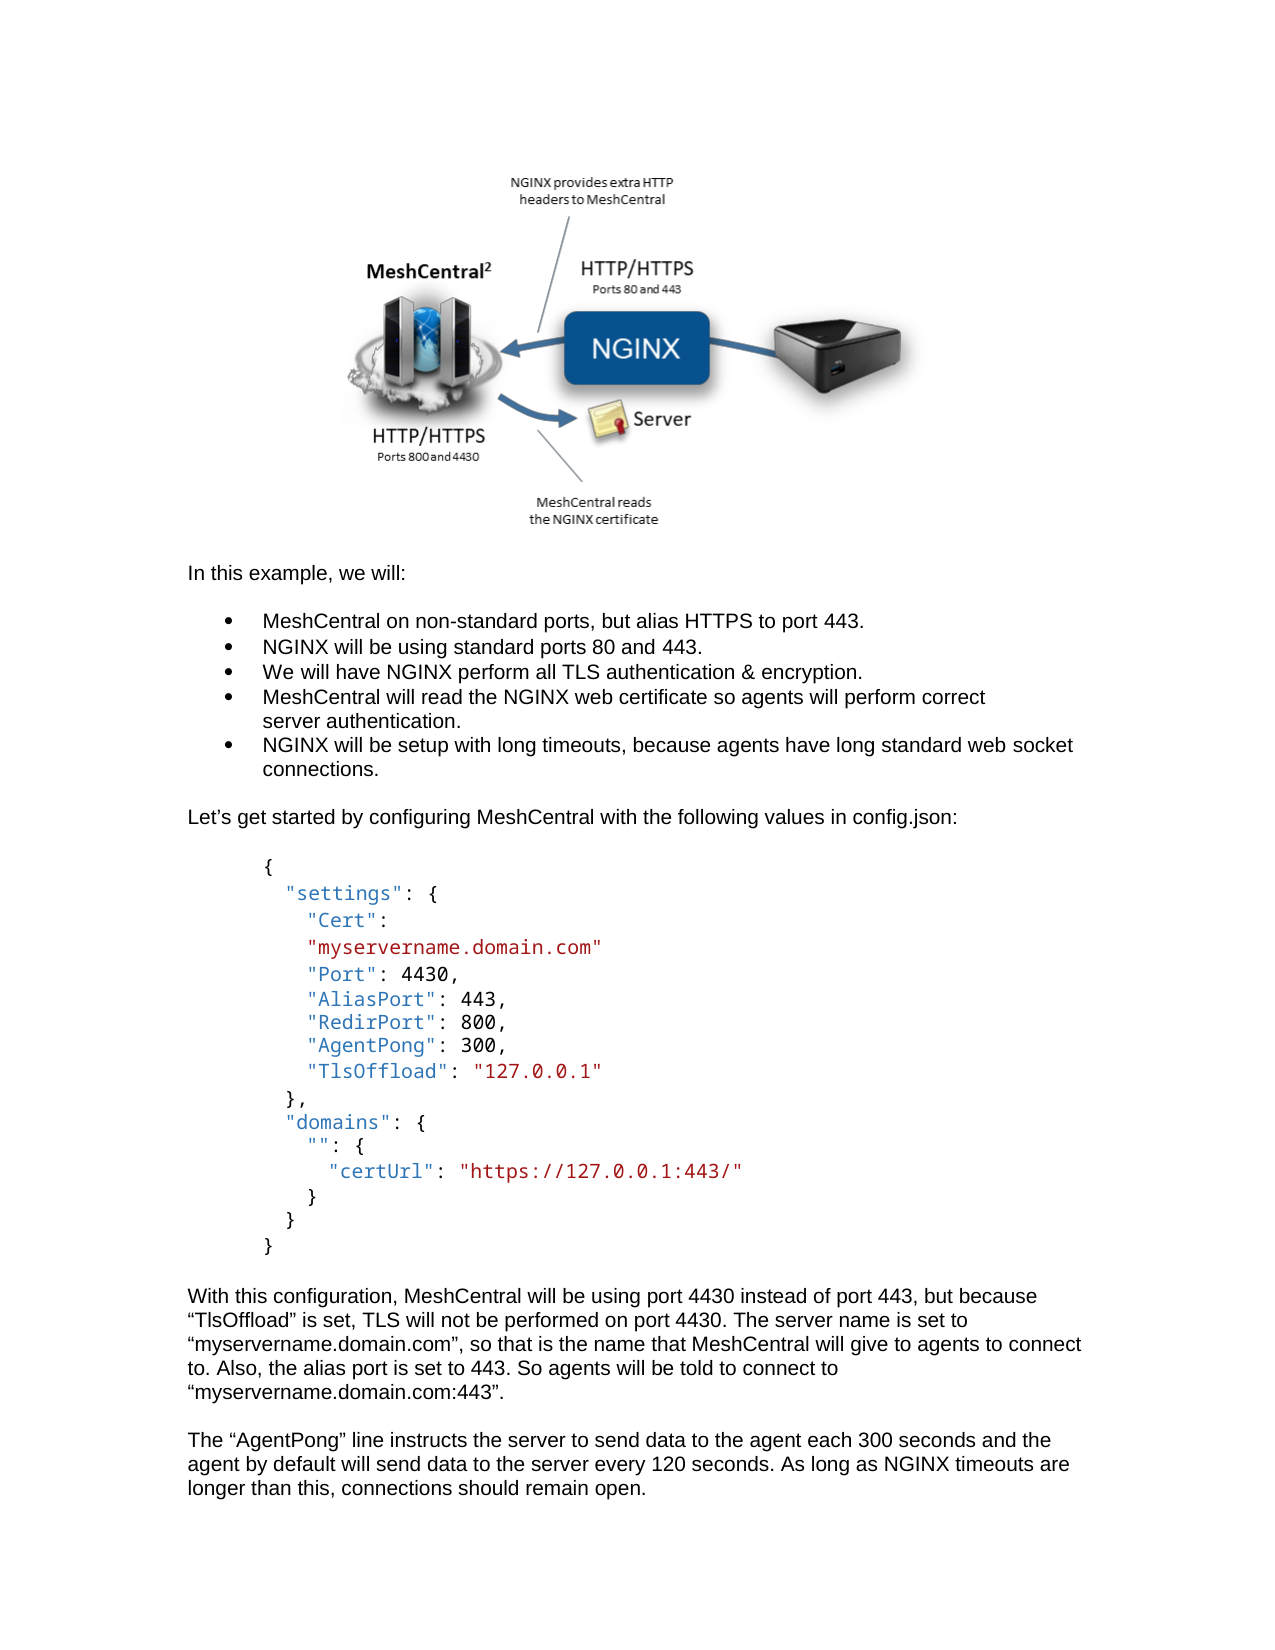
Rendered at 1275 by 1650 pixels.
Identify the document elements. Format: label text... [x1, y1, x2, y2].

list NGINX will be using standard ports 80 and 443. [225, 634, 1179, 659]
picture [340, 166, 935, 537]
text "": { [306, 1134, 1179, 1157]
text "domains": { [284, 1111, 1179, 1134]
text In this example, we will: [187, 561, 1179, 584]
list We will have NGINX perform all TLS authentication & encryption. [225, 659, 1179, 685]
text With this configuration, MeshCentral will be using port 4430 instead of port 443, but because “TlsOffload” is set, TLS will not be performed on port 4430. The server name is set to “myservername.domain.com”, so that is the name that MeshCentral will give to agents to connect to. Also, the alias port is set to 443. So agents will be told to connect to “myservername.domain.com:443”. [187, 1284, 1092, 1404]
list MeshCentral on non-standard ports, but alias HTTPS to port 443. [225, 609, 1179, 634]
text "RedirPort": 800, [306, 1011, 1179, 1034]
text }, [284, 1084, 1179, 1111]
list MeshCentral will read the NGINX web certificate so agents will perform correct server authentication. [225, 685, 1049, 733]
text "settings": { [284, 879, 1179, 906]
text The “AgentPong” line instructs the server to send data to the agent each 300 seconds and the agent by default will send data to the server every 120 seconds. As long as NGINX timeouts are longer than this, connections should remain open. [187, 1428, 1083, 1500]
text } [262, 1231, 1179, 1258]
text "AgentPong": 300, [306, 1034, 1179, 1057]
text { [262, 852, 1179, 879]
text } [284, 1208, 1179, 1231]
text } [306, 1184, 1179, 1208]
text Let’s get started by configuring MeshCentral with the following values in config.json: [187, 804, 1179, 828]
text "Cert": "myservername.domain.com" "Port": 4430, [306, 907, 687, 987]
text "TlsOffload": "127.0.0.1" [306, 1057, 1179, 1084]
text "certUrl": "https://127.0.0.1:443/" [328, 1157, 1179, 1184]
list NGINX will be setup with long timeouts, because agents have long standard web socket connections. [225, 733, 1073, 780]
text "AliasPort": 443, [306, 987, 1179, 1011]
